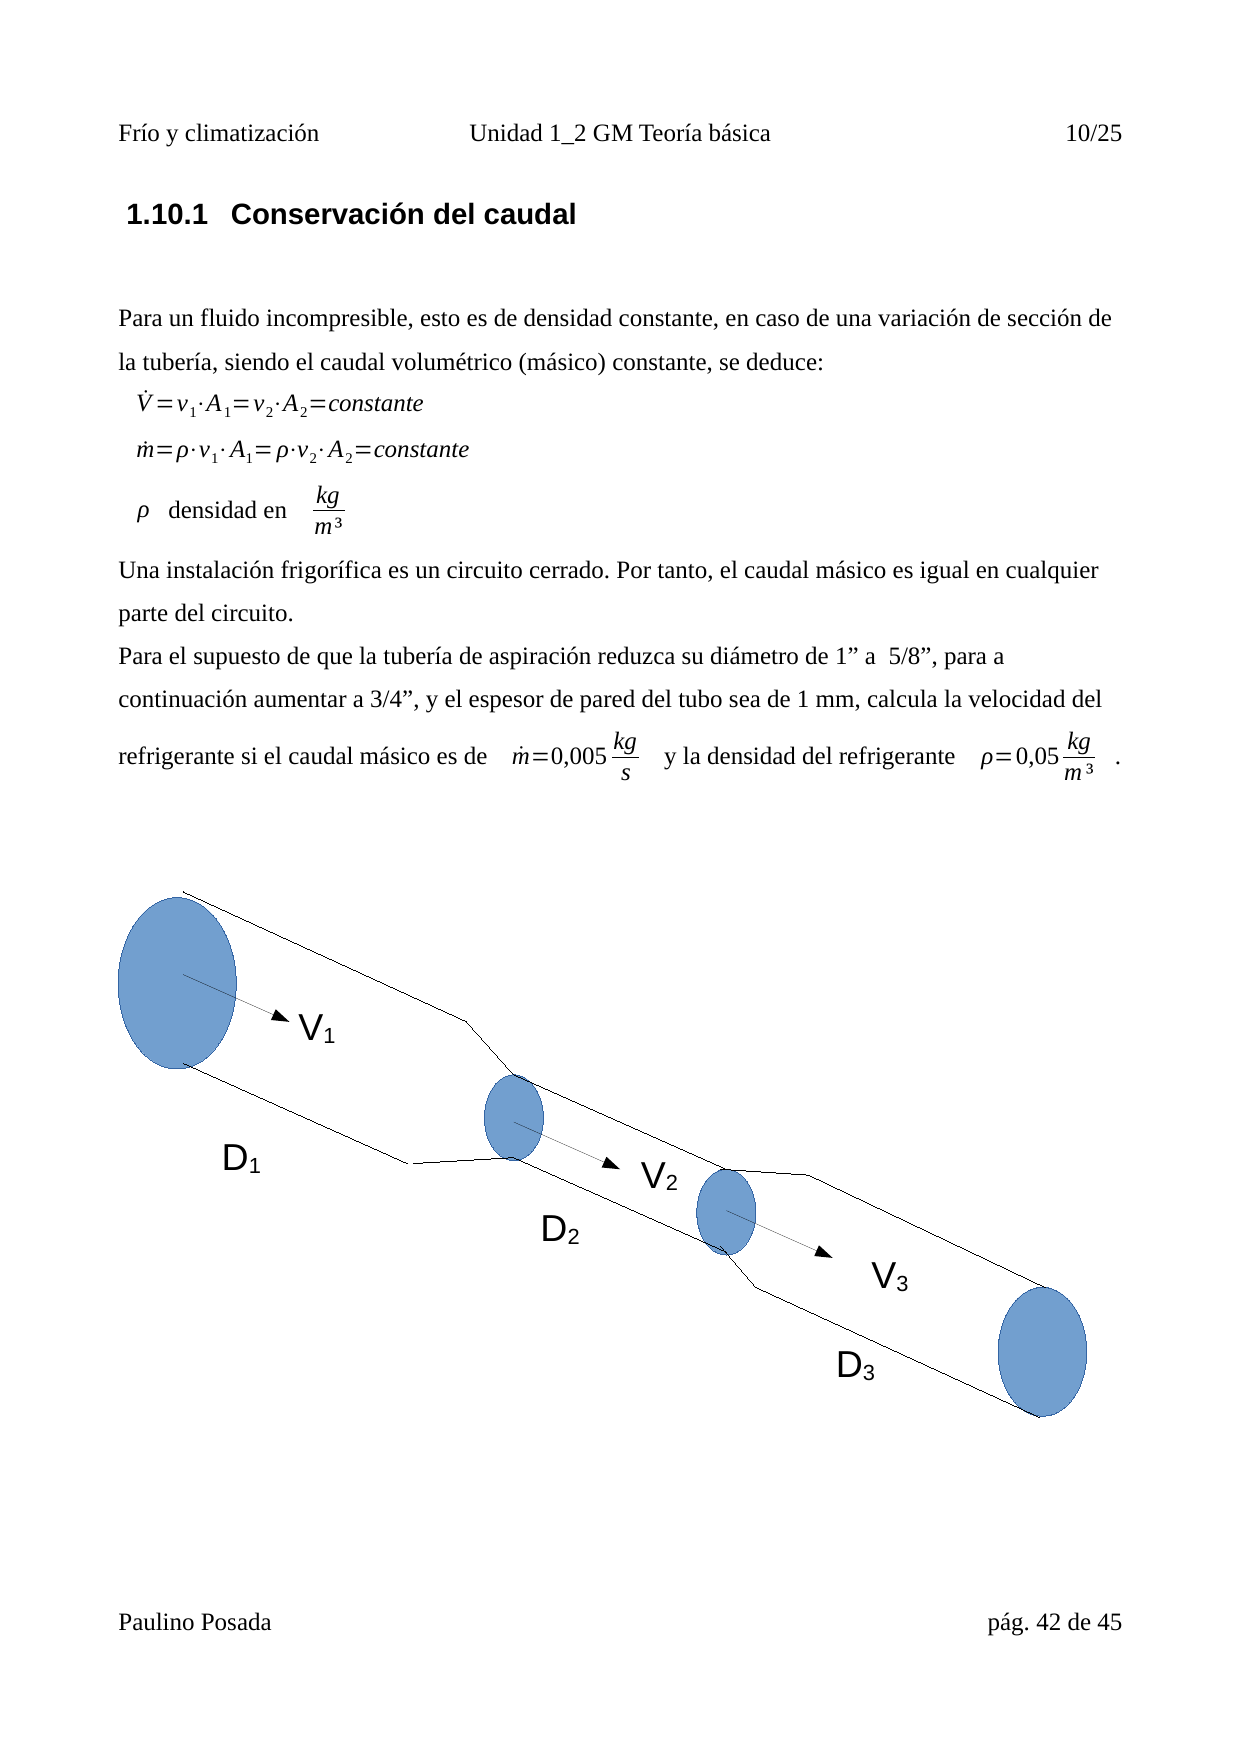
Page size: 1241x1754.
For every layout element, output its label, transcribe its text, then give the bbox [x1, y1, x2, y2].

text densidad en [118, 481, 1122, 540]
text Para el supuesto de que la tubería de aspiración reduzca su diámetro de 1” a 5/8”, para a continuación aumentar a 3/4”, y el espesor de pared del tubo sea de 1 mm, calcula la velocidad del refrigerante si el caudal másico es de y la densidad del refrigerante . [118, 641, 1122, 786]
subtitle Conservación del caudal [118, 197, 1122, 231]
text Una instalación frigorífica es un circuito cerrado. Por tanto, el caudal másico es igual en cualquier parte del circuito. [118, 555, 1122, 627]
text Para un fluido incompresible, esto es de densidad constante, en caso de una variación de sección de la tubería, siendo el caudal volumétrico (másico) constante, se deduce: [118, 303, 1122, 375]
